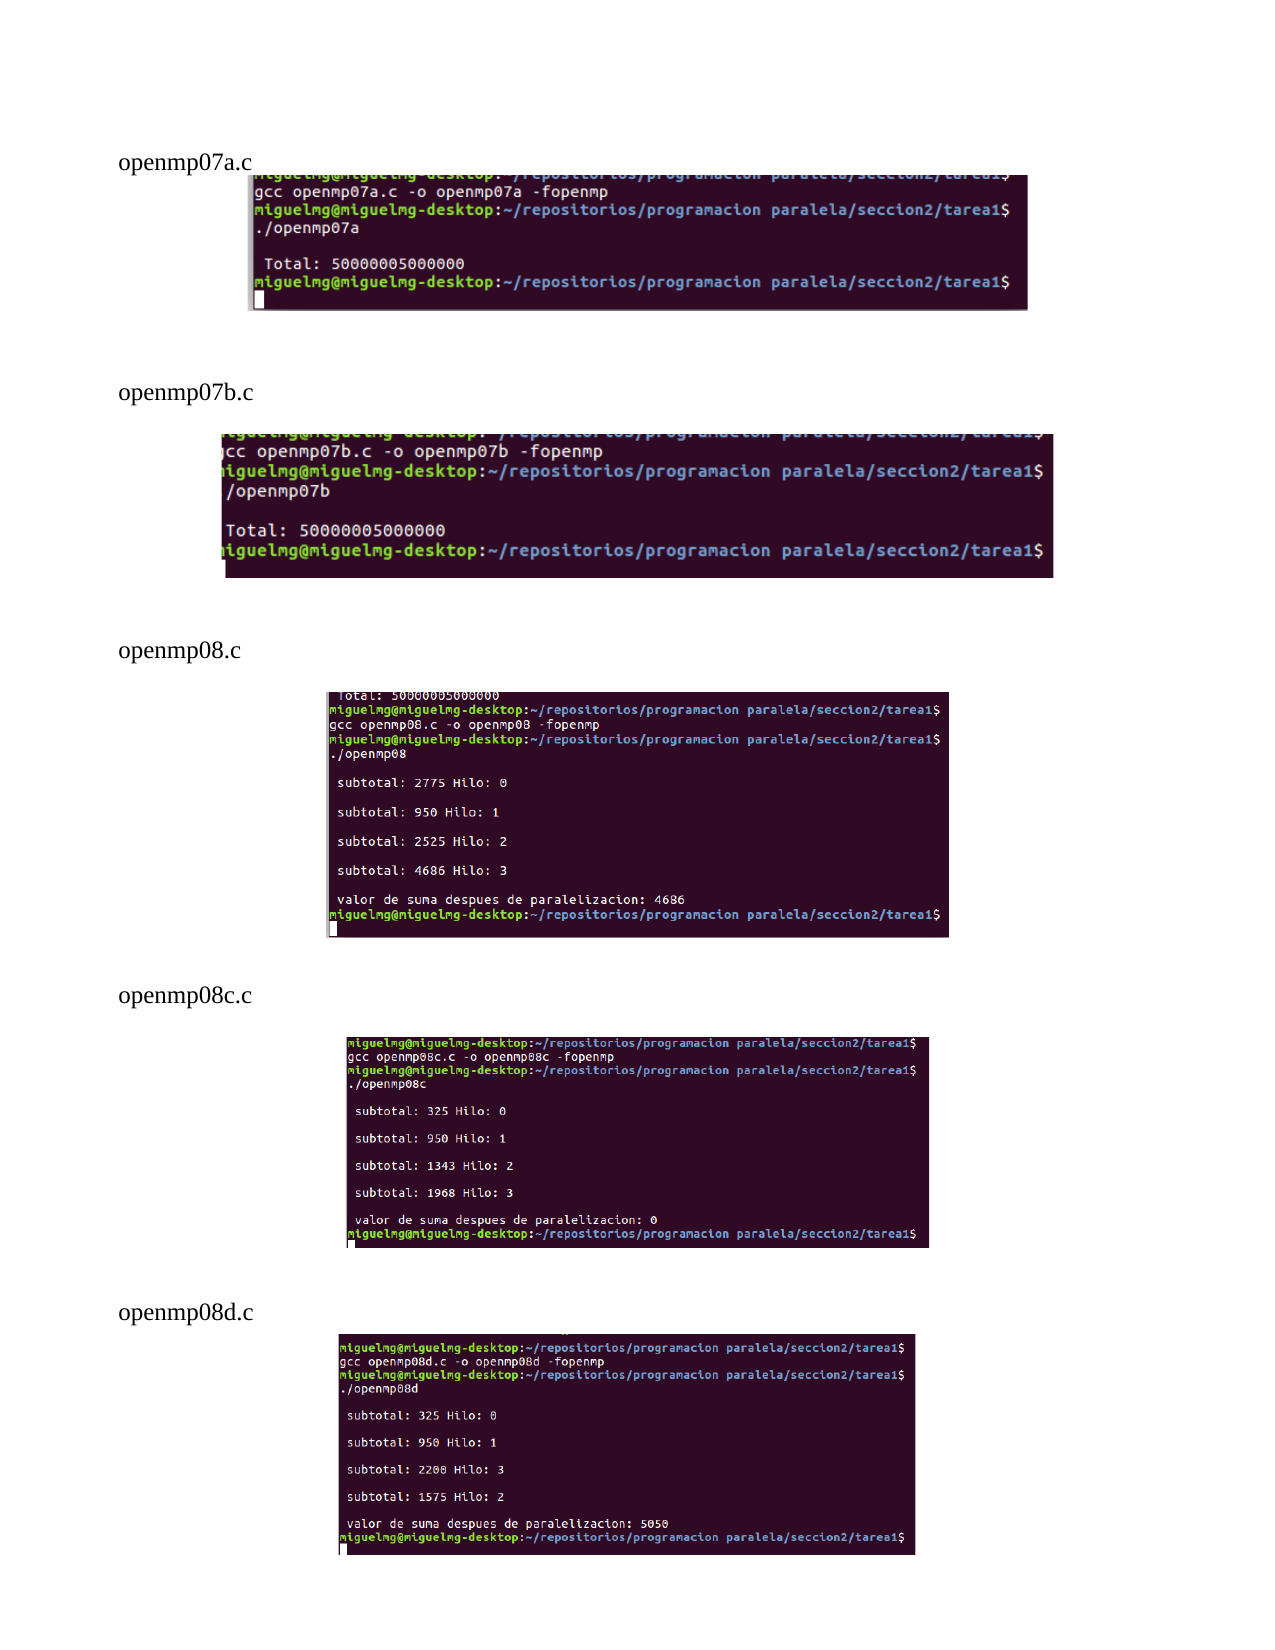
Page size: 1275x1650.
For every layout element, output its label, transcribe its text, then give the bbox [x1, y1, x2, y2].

picture [345, 1079, 516, 1248]
picture [247, 238, 471, 311]
text openmp08c.c [118, 980, 1157, 1009]
text openmp07a.c [118, 147, 1157, 176]
picture [326, 734, 504, 938]
text openmp08d.c [118, 1297, 1157, 1325]
text openmp08.c [118, 635, 1157, 664]
text openmp07b.c [118, 377, 1157, 406]
picture [221, 500, 467, 578]
picture [338, 1373, 506, 1555]
